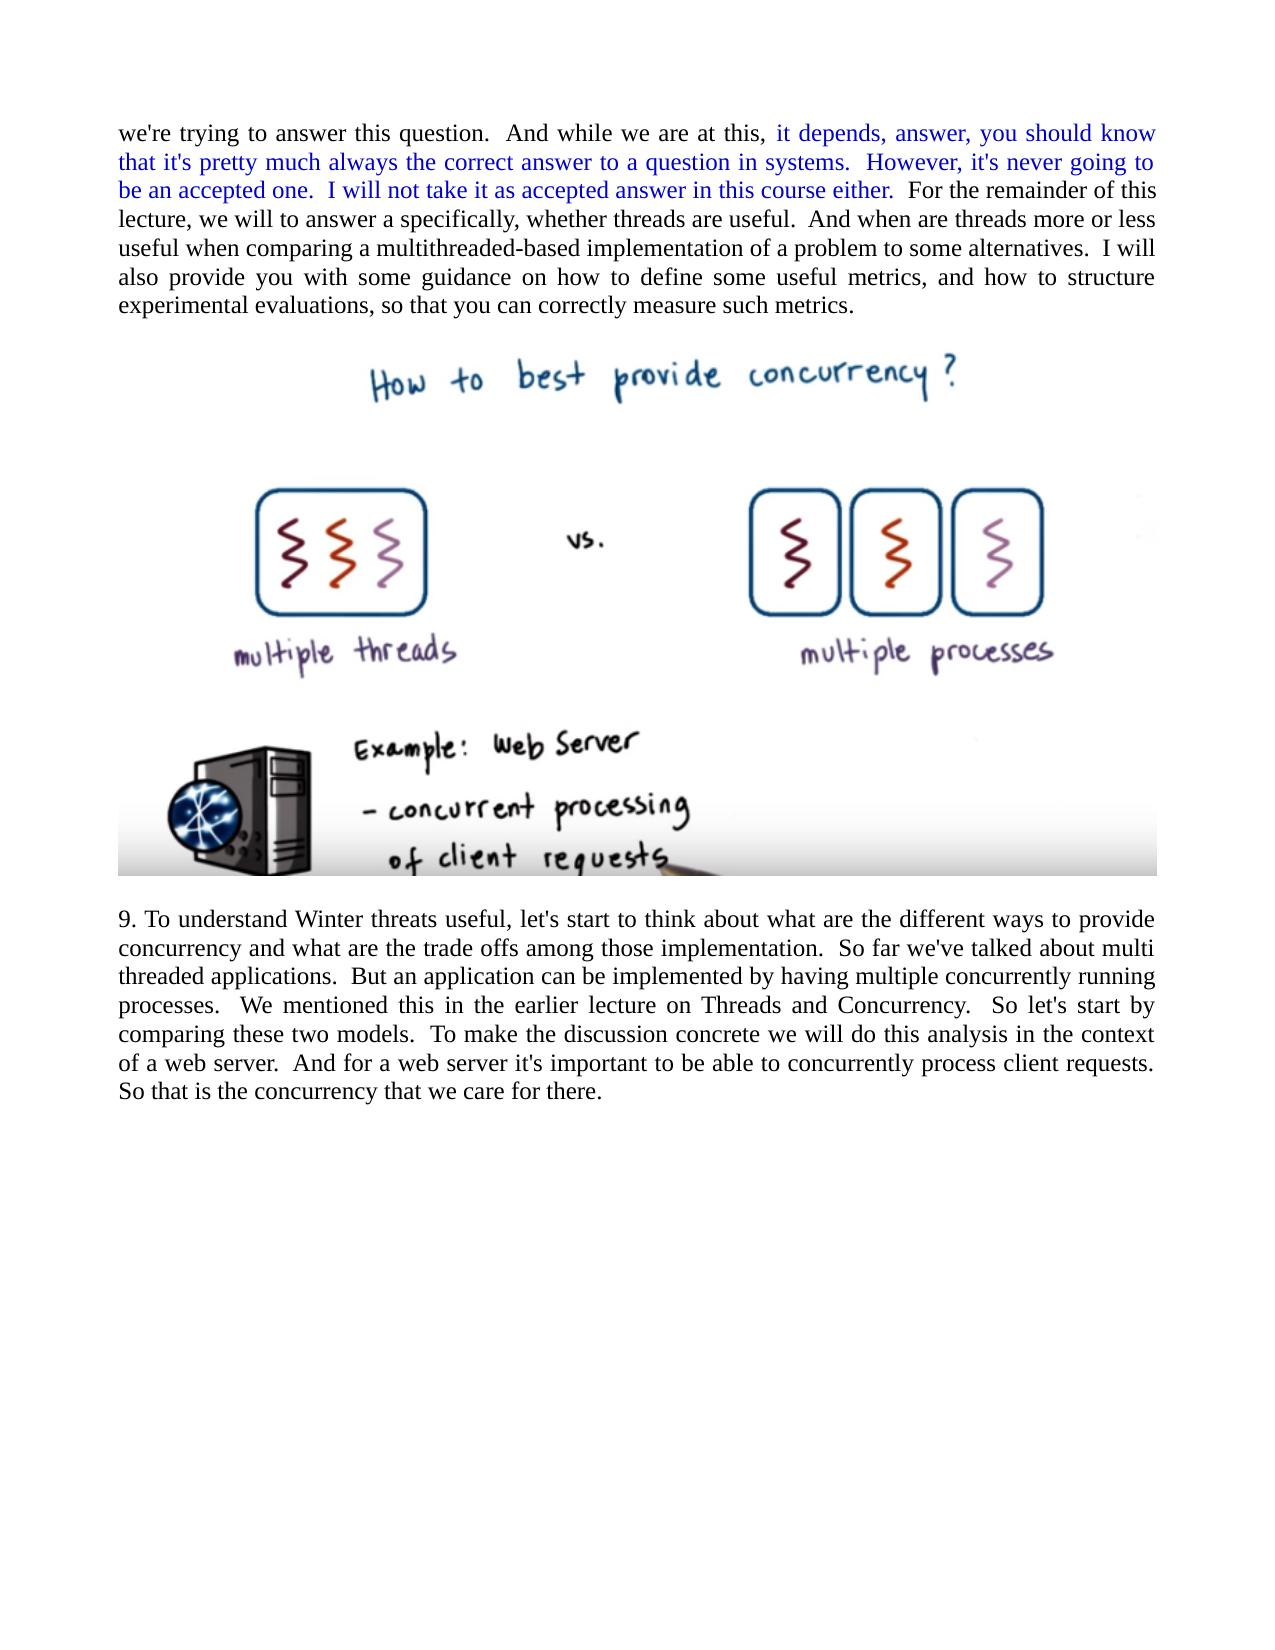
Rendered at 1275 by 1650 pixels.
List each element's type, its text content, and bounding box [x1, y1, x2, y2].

text 9. To understand Winter threats useful, let's start to think about what are the different ways to provide concurrency and what are the trade offs among those implementation. So far we've talked about multi threaded applications. But an application can be implemented by having multiple concurrently running processes. We mentioned this in the earlier lecture on Threads and Concurrency. So let's start by comparing these two models. To make the discussion concrete we will do this analysis in the context of a web server. And for a web server it's important to be able to concurrently process client requests. So that is the concurrency that we care for there. [118, 904, 1157, 1105]
text we're trying to answer this question. And while we are at this, it depends, answer, you should know that it's pretty much always the correct answer to a question in systems. However, it's never going to be an accepted one. I will not take it as accepted answer in this course either. For the remainder of this lecture, we will to answer a specifically, whether threads are useful. And when are threads more or less useful when comparing a multithreaded-based implementation of a problem to some alternatives. I will also provide you with some guidance on how to define some useful metrics, and how to structure experimental evaluations, so that you can correctly measure such metrics. [118, 118, 1157, 319]
picture [118, 348, 1157, 876]
